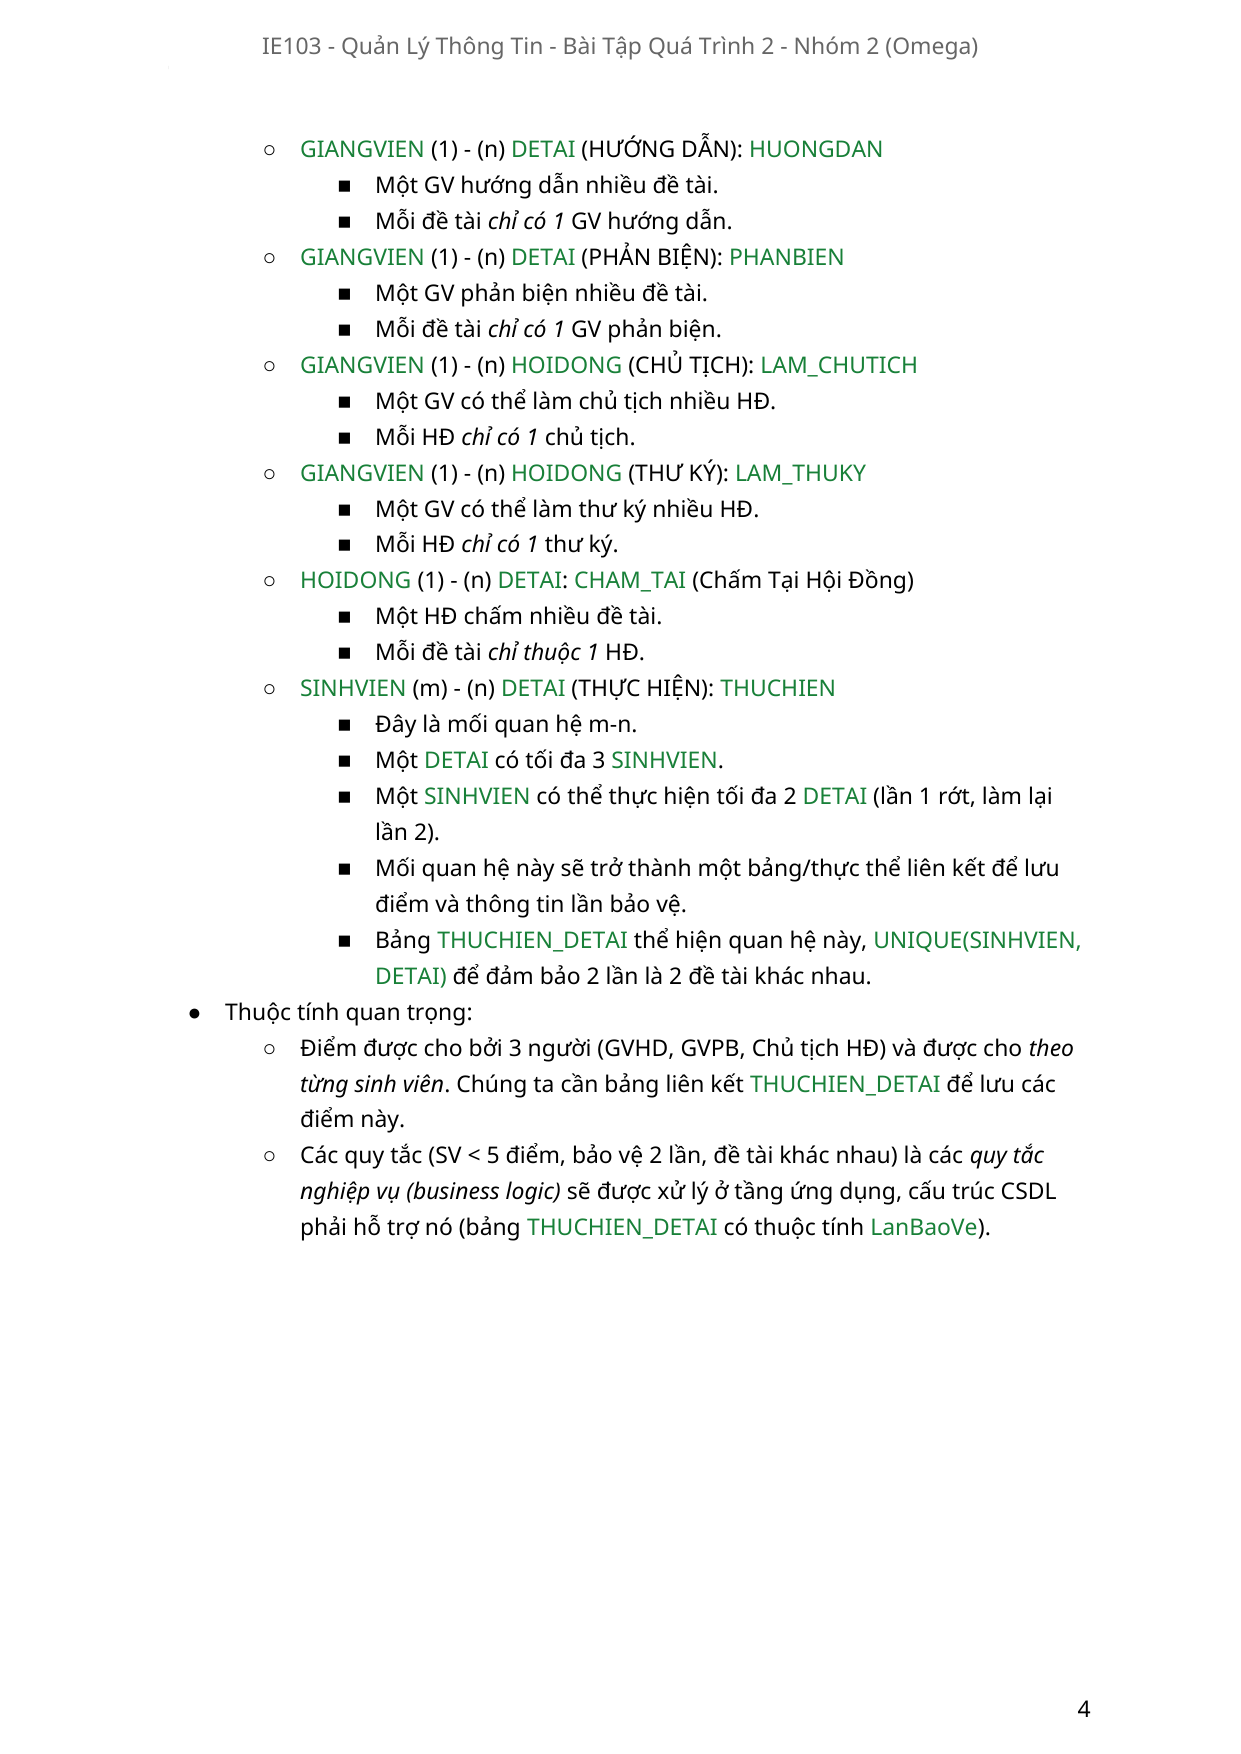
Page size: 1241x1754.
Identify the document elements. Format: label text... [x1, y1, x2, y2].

list GIANGVIEN (1) - (n) DETAI (HƯỚNG DẪN): HUONGDAN [262, 133, 1090, 164]
list Mỗi HĐ chỉ có 1 chủ tịch. [337, 421, 1090, 452]
list GIANGVIEN (1) - (n) HOIDONG (THƯ KÝ): LAM_THUKY [262, 457, 1090, 488]
list Một GV có thể làm thư ký nhiều HĐ. [337, 492, 1090, 524]
list GIANGVIEN (1) - (n) HOIDONG (CHỦ TỊCH): LAM_CHUTICH [262, 349, 1090, 380]
list Mỗi đề tài chỉ có 1 GV phản biện. [337, 313, 1090, 344]
list Điểm được cho bởi 3 người (GVHD, GVPB, Chủ tịch HĐ) và được cho theo từng sinh viên. Chúng ta cần bảng liên kết THUCHIEN_DETAI để lưu các điểm này. [262, 1032, 1090, 1135]
list HOIDONG (1) - (n) DETAI: CHAM_TAI (Chấm Tại Hội Đồng) [262, 564, 1090, 596]
list Đây là mối quan hệ m-n. [337, 708, 1090, 739]
list GIANGVIEN (1) - (n) DETAI (PHẢN BIỆN): PHANBIEN [262, 241, 1090, 272]
list Mỗi đề tài chỉ có 1 GV hướng dẫn. [337, 205, 1090, 236]
list Một DETAI có tối đa 3 SINHVIEN. [337, 744, 1090, 775]
list Mỗi đề tài chỉ thuộc 1 HĐ. [337, 636, 1090, 667]
list Một SINHVIEN có thể thực hiện tối đa 2 DETAI (lần 1 rớt, làm lại lần 2). [337, 780, 1090, 847]
list Một GV hướng dẫn nhiều đề tài. [337, 169, 1090, 200]
list Mối quan hệ này sẽ trở thành một bảng/thực thể liên kết để lưu điểm và thông tin lần bảo vệ. [337, 852, 1090, 919]
list Mỗi HĐ chỉ có 1 thư ký. [337, 528, 1090, 560]
list SINHVIEN (m) - (n) DETAI (THỰC HIỆN): THUCHIEN [262, 672, 1090, 703]
list Thuộc tính quan trọng: [187, 996, 1090, 1027]
list Các quy tắc (SV < 5 điểm, bảo vệ 2 lần, đề tài khác nhau) là các quy tắc nghiệp vụ (business logic) sẽ được xử lý ở tầng ứng dụng, cấu trúc CSDL phải hỗ trợ nó (bảng THUCHIEN_DETAI có thuộc tính LanBaoVe). [262, 1139, 1090, 1242]
list Một GV có thể làm chủ tịch nhiều HĐ. [337, 385, 1090, 416]
list Bảng THUCHIEN_DETAI thể hiện quan hệ này, UNIQUE(SINHVIEN, DETAI) để đảm bảo 2 lần là 2 đề tài khác nhau. [337, 924, 1090, 991]
list Một GV phản biện nhiều đề tài. [337, 277, 1090, 308]
list Một HĐ chấm nhiều đề tài. [337, 600, 1090, 632]
